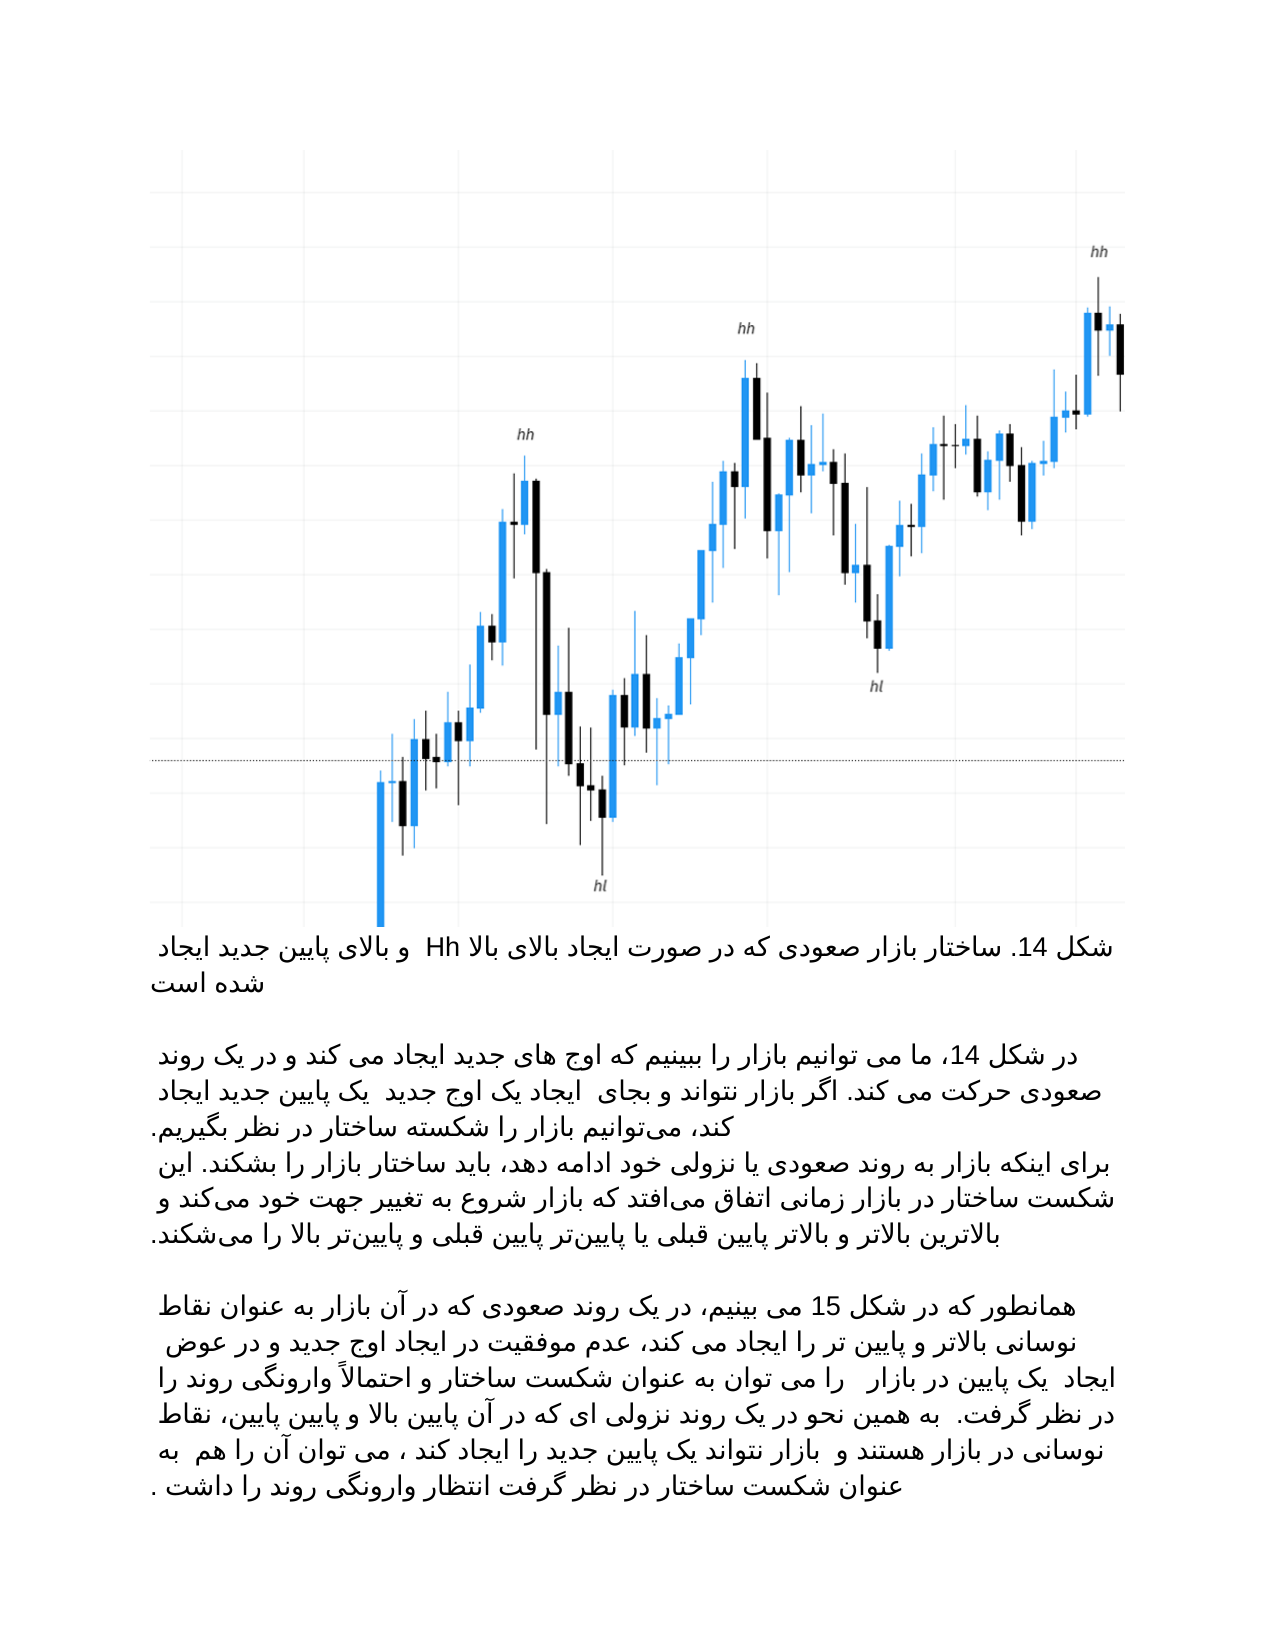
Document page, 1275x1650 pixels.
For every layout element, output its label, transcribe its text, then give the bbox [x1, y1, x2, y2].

text در شکل 14، ما می توانیم بازار را ببینیم که اوج های جدید ایجاد می کند و در یک روند صعودی حرکت می کند. اگر بازار نتواند و بجای ایجاد یک اوج جدید یک پایین جدید ایجاد کند، می‌توانیم بازار را شکسته ساختار در نظر بگیریم. [150, 1039, 1125, 1142]
text همانطور که در شکل 15 می بینیم، در یک روند صعودی که در آن بازار به عنوان نقاط نوسانی بالاتر و پایین تر را ایجاد می کند، عدم موفقیت در ایجاد اوج جدید و در عوض ایجاد یک پایین در بازار را می توان به عنوان شکست ساختار و احتمالاً وارونگی روند را در نظر گرفت. به همین نحو در یک روند نزولی ای که در آن پایین بالا و پایین پایین، نقاط نوسانی در بازار هستند و بازار نتواند یک پایین جدید را ایجاد کند ، می توان آن را هم به عنوان شکست ساختار در نظر گرفت انتظار وارونگی روند را داشت . [150, 1290, 1125, 1501]
text شکل 14. ساختار بازار صعودی که در صورت ایجاد بالای بالا Hh و بالای پایین جدید ایجاد شده است [150, 931, 1125, 998]
text برای اینکه بازار به روند صعودی یا نزولی خود ادامه دهد، باید ساختار بازار را بشکند. این شکست ساختار در بازار زمانی اتفاق می‌افتد که بازار شروع به تغییر جهت خود می‌کند و بالاترین بالاتر و بالاتر پایین قبلی یا پایین‌تر پایین قبلی و پایین‌تر بالا را می‌شکند. [150, 1147, 1125, 1250]
